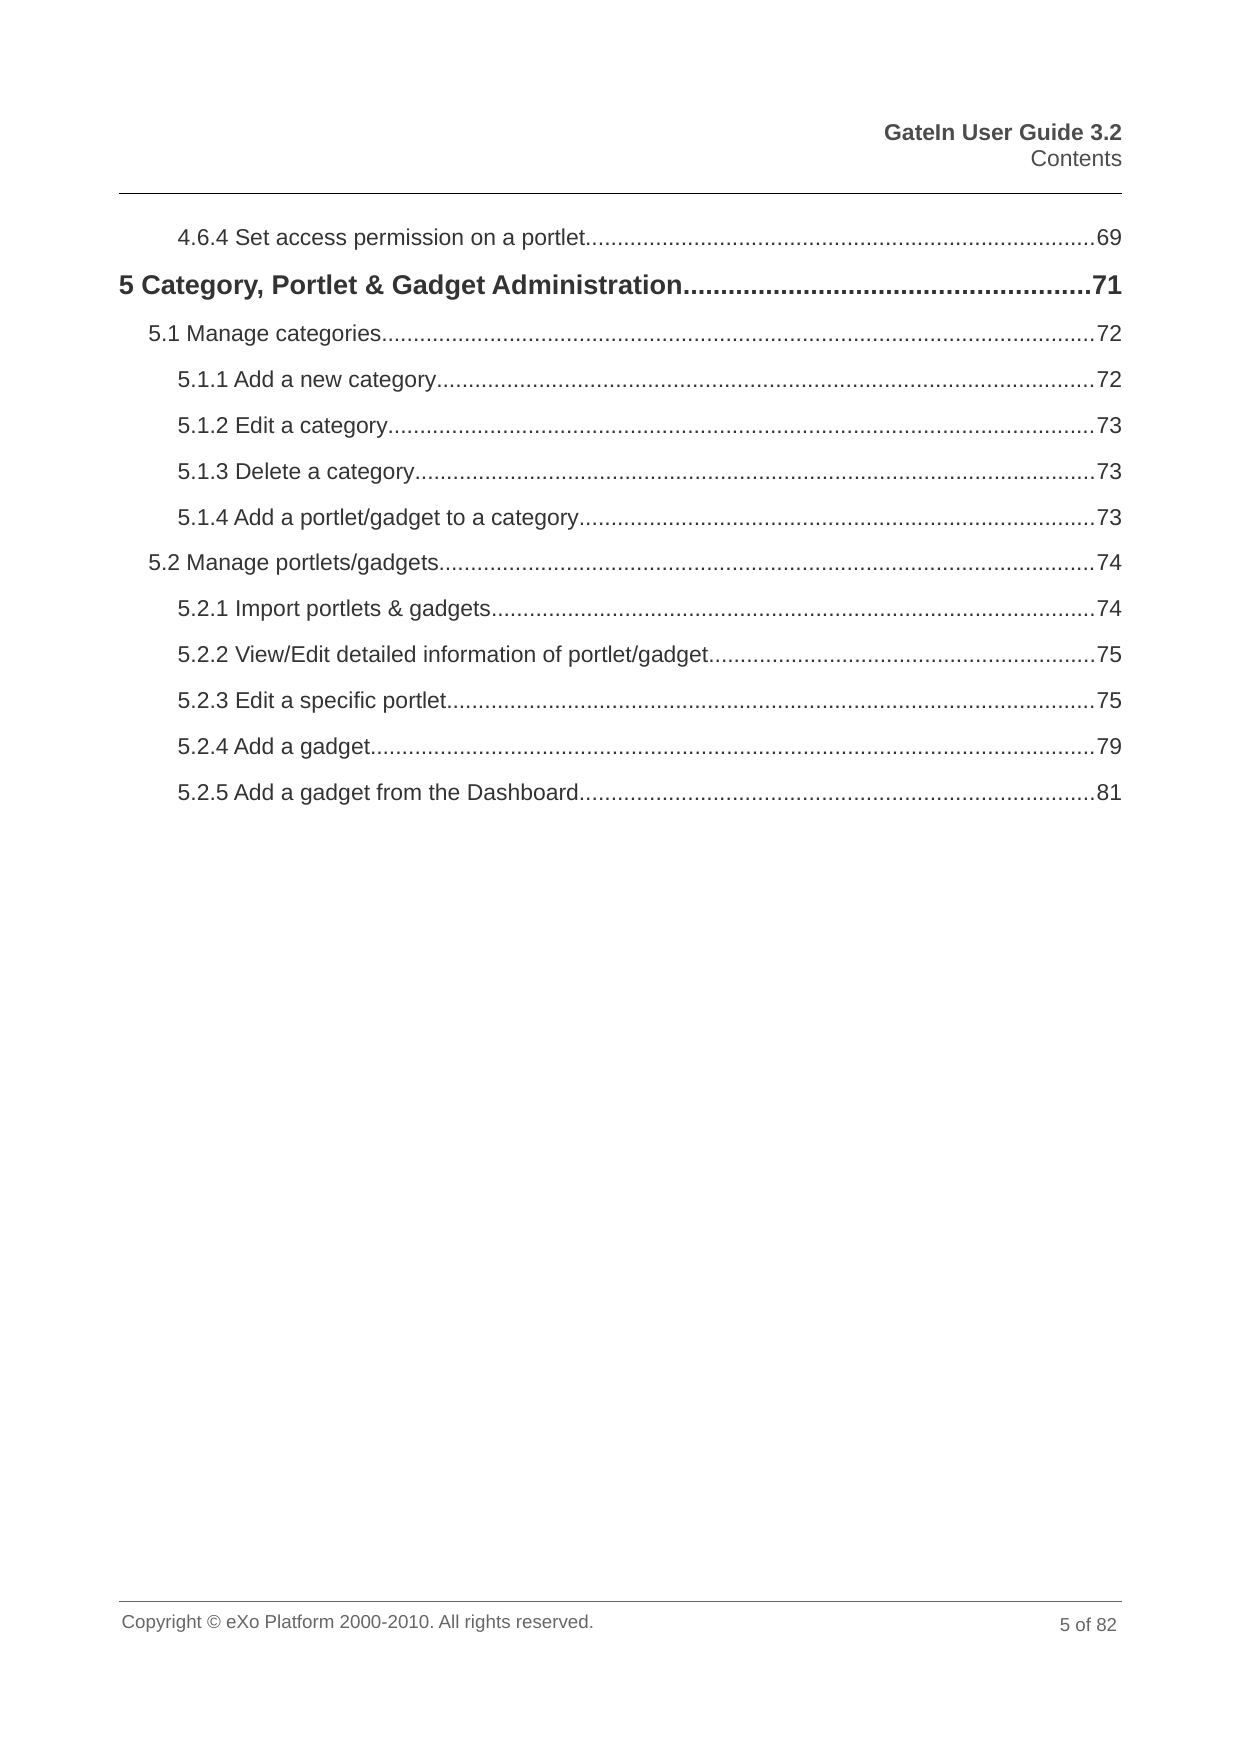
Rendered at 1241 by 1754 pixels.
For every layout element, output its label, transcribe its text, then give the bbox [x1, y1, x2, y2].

text 5.2.1 Import portlets & gadgets 74 [177, 595, 1122, 621]
text 5.1.4 Add a portlet/gadget to a category 73 [177, 503, 1122, 530]
text 5.2.4 Add a gadget 79 [177, 733, 1122, 759]
text 5.2 Manage portlets/gadgets 74 [148, 549, 1122, 576]
text 5.2.5 Add a gadget from the Dashboard 81 [177, 778, 1122, 805]
text 5.1 Manage categories 72 [148, 320, 1122, 346]
text 5.1.3 Delete a category 73 [177, 458, 1122, 484]
text 5.2.2 View/Edit detailed information of portlet/gadget 75 [177, 641, 1122, 667]
text 5.1.1 Add a new category 72 [177, 366, 1122, 392]
text 5.2.3 Edit a specific portlet 75 [177, 687, 1122, 713]
text 5.1.2 Edit a category 73 [177, 412, 1122, 438]
text 5 Category, Portlet & Gadget Administration 71 [118, 269, 1122, 301]
text 4.6.4 Set access permission on a portlet 69 [177, 223, 1122, 250]
